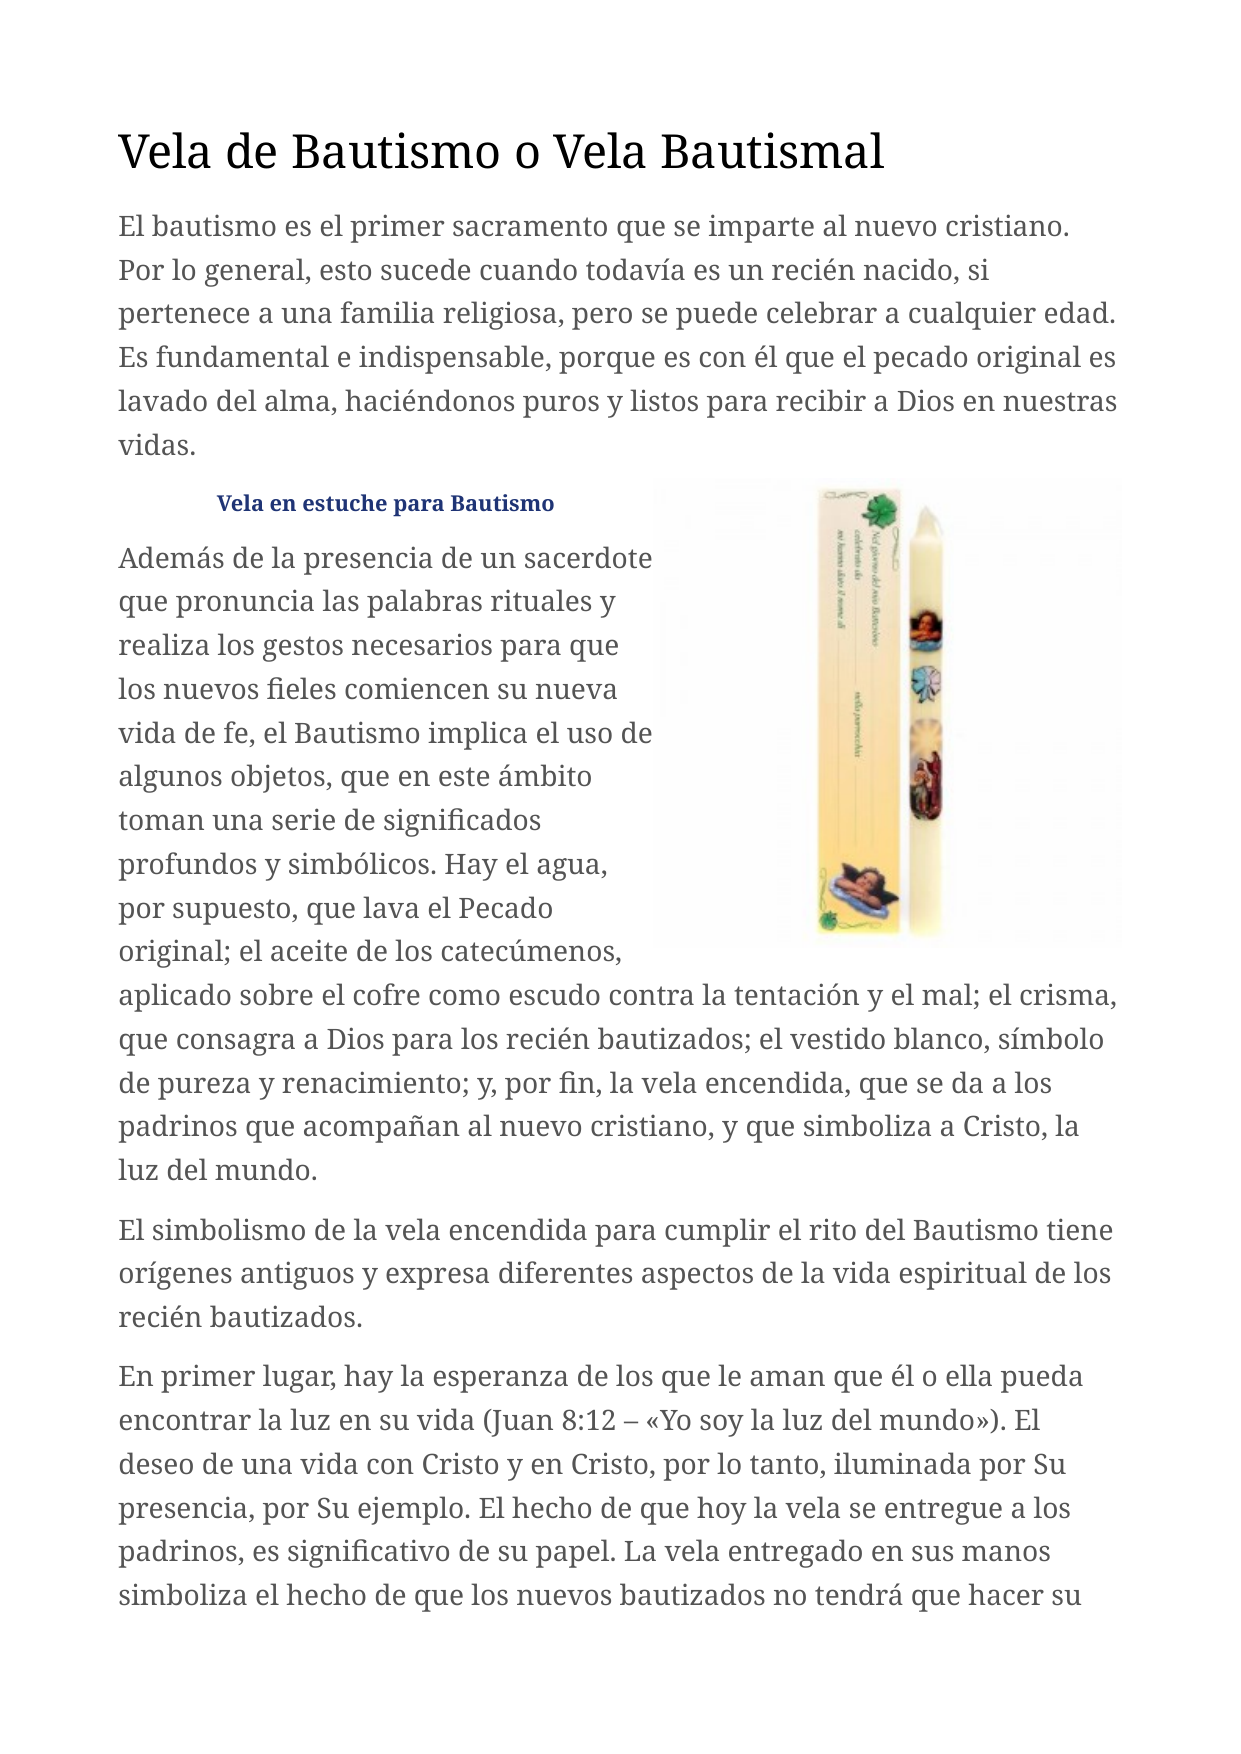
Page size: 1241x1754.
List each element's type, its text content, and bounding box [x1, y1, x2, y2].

text En primer lugar, hay la esperanza de los que le aman que él o ella pueda encontrar la luz en su vida (Juan 8:12 – «Yo soy la luz del mundo»). El deseo de una vida con Cristo y en Cristo, por lo tanto, iluminada por Su presencia, por Su ejemplo. El hecho de que hoy la vela se entregue a los padrinos, es significativo de su papel. La vela entregado en sus manos simboliza el hecho de que los nuevos bautizados no tendrá que hacer su [118, 1351, 1122, 1614]
picture [653, 478, 1123, 948]
subtitle Vela de Bautismo o Vela Bautismal [118, 118, 1122, 182]
text Vela en estuche para Bautismo [118, 479, 653, 518]
text El bautismo es el primer sacramento que se imparte al nuevo cristiano. Por lo general, esto sucede cuando todavía es un recién nacido, si pertenece a una familia religiosa, pero se puede celebrar a cualquier edad. Es fundamental e indispensable, porque es con él que el pecado original es lavado del alma, haciéndonos puros y listos para recibir a Dios en nuestras vidas. [118, 201, 1122, 463]
text Además de la presencia de un sacerdote que pronuncia las palabras rituales y realiza los gestos necesarios para que los nuevos fieles comiencen su nueva vida de fe, el Bautismo implica el uso de algunos objetos, que en este ámbito toman una serie de significados profundos y simbólicos. Hay el agua, por supuesto, que lava el Pecado original; el aceite de los catecúmenos, aplicado sobre el cofre como escudo contra la tentación y el mal; el crisma, que consagra a Dios para los recién bautizados; el vestido blanco, símbolo de pureza y renacimiento; y, por fin, la vela encendida, que se da a los padrinos que acompañan al nuevo cristiano, y que simboliza a Cristo, la luz del mundo. [118, 533, 1122, 1189]
text El simbolismo de la vela encendida para cumplir el rito del Bautismo tiene orígenes antiguos y expresa diferentes aspectos de la vida espiritual de los recién bautizados. [118, 1204, 1122, 1336]
